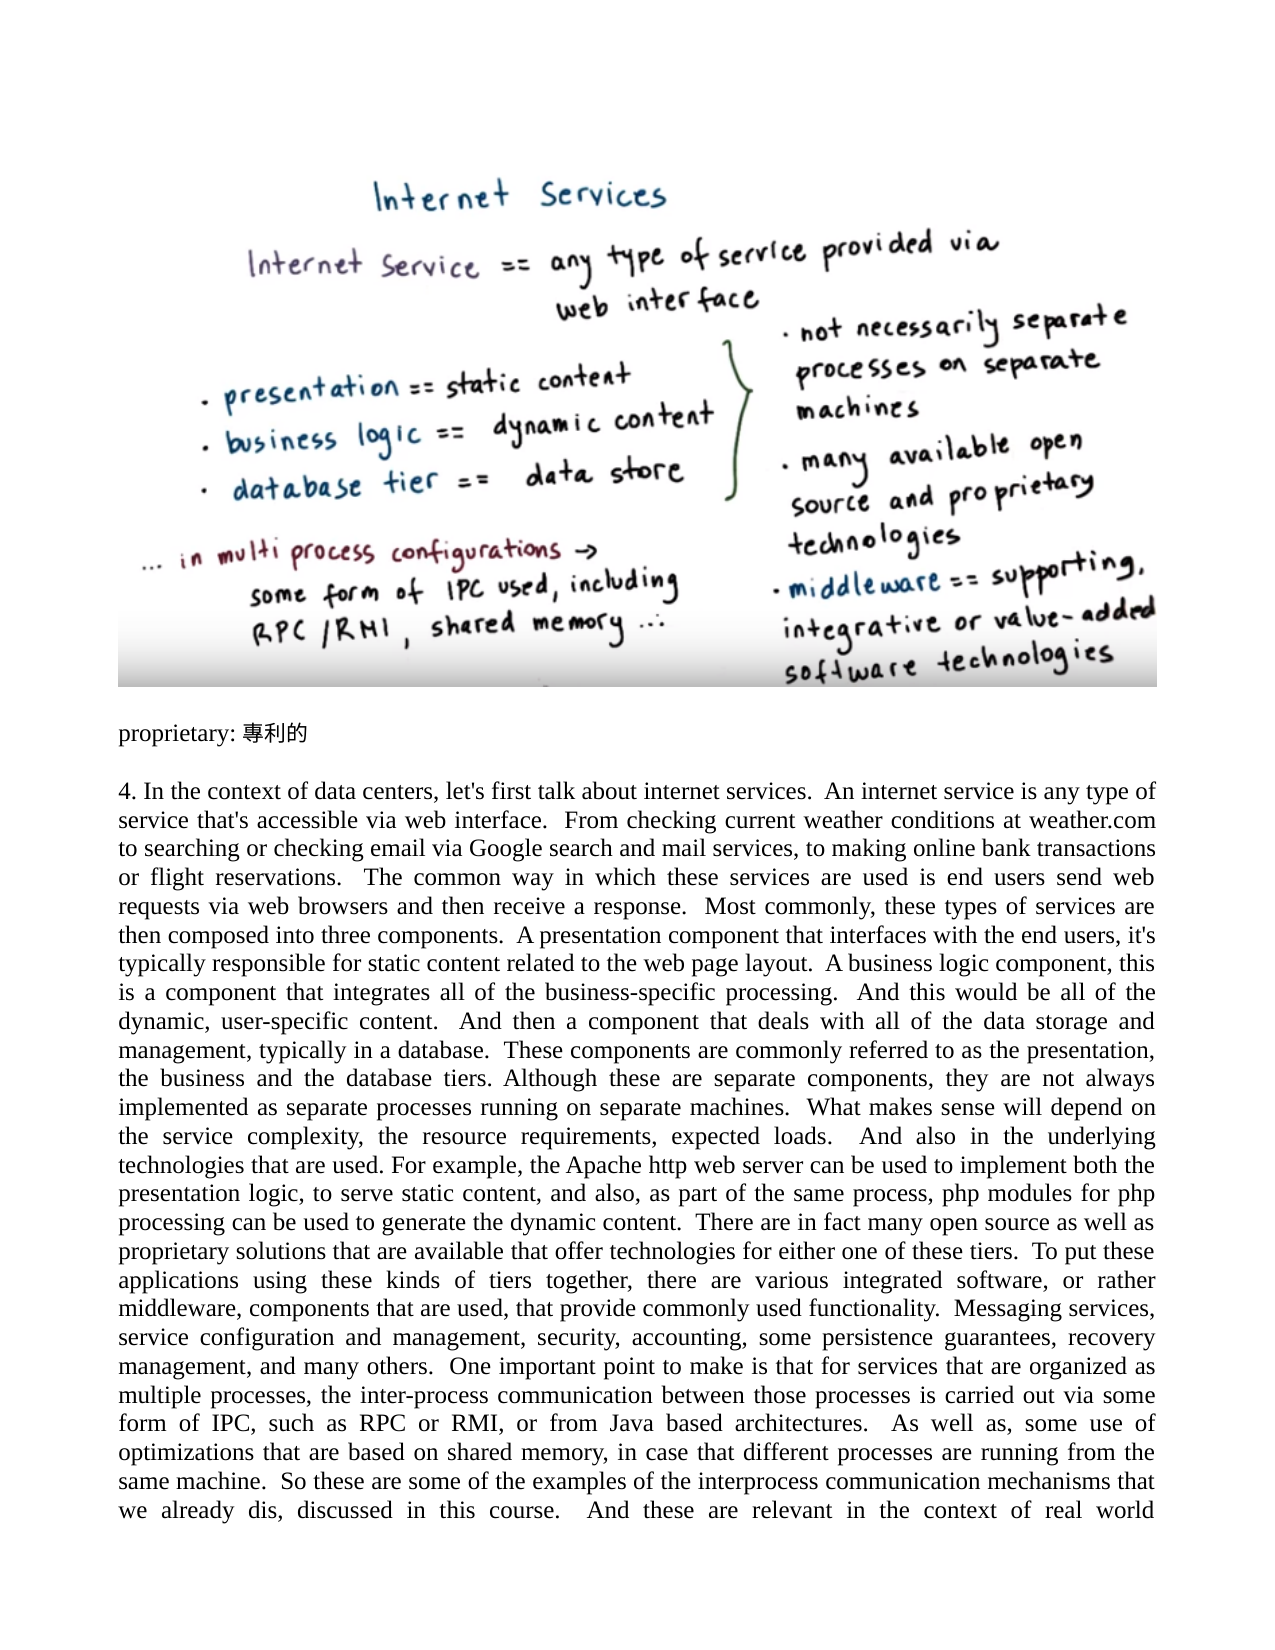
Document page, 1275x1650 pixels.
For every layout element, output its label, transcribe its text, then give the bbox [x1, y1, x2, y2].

picture [118, 175, 1157, 687]
text 4. In the context of data centers, let's first talk about internet services. An internet service is any type of service that's accessible via web interface. From checking current weather conditions at weather.com to searching or checking email via Google search and mail services, to making online bank transactions or flight reservations. The common way in which these services are used is end users send web requests via web browsers and then receive a response. Most commonly, these types of services are then composed into three components. A presentation component that interfaces with the end users, it's typically responsible for static content related to the web page layout. A business logic component, this is a component that integrates all of the business-specific processing. And this would be all of the dynamic, user-specific content. And then a component that deals with all of the data storage and management, typically in a database. These components are commonly referred to as the presentation, the business and the database tiers. Although these are separate components, they are not always implemented as separate processes running on separate machines. What makes sense will depend on the service complexity, the resource requirements, expected loads. And also in the underlying technologies that are used. For example, the Apache http web server can be used to implement both the presentation logic, to serve static content, and also, as part of the same process, php modules for php processing can be used to generate the dynamic content. There are in fact many open source as well as proprietary solutions that are available that offer technologies for either one of these tiers. To put these applications using these kinds of tiers together, there are various integrated software, or rather middleware, components that are used, that provide commonly used functionality. Messaging services, service configuration and management, security, accounting, some persistence guarantees, recovery management, and many others. One important point to make is that for services that are organized as multiple processes, the inter-process communication between those processes is carried out via some form of IPC, such as RPC or RMI, or from Java based architectures. As well as, some use of optimizations that are based on shared memory, in case that different processes are running from the same machine. So these are some of the examples of the interprocess communication mechanisms that we already dis, discussed in this course. And these are relevant in the context of real world [118, 776, 1157, 1523]
text proprietary: 專利的 [118, 716, 1157, 747]
